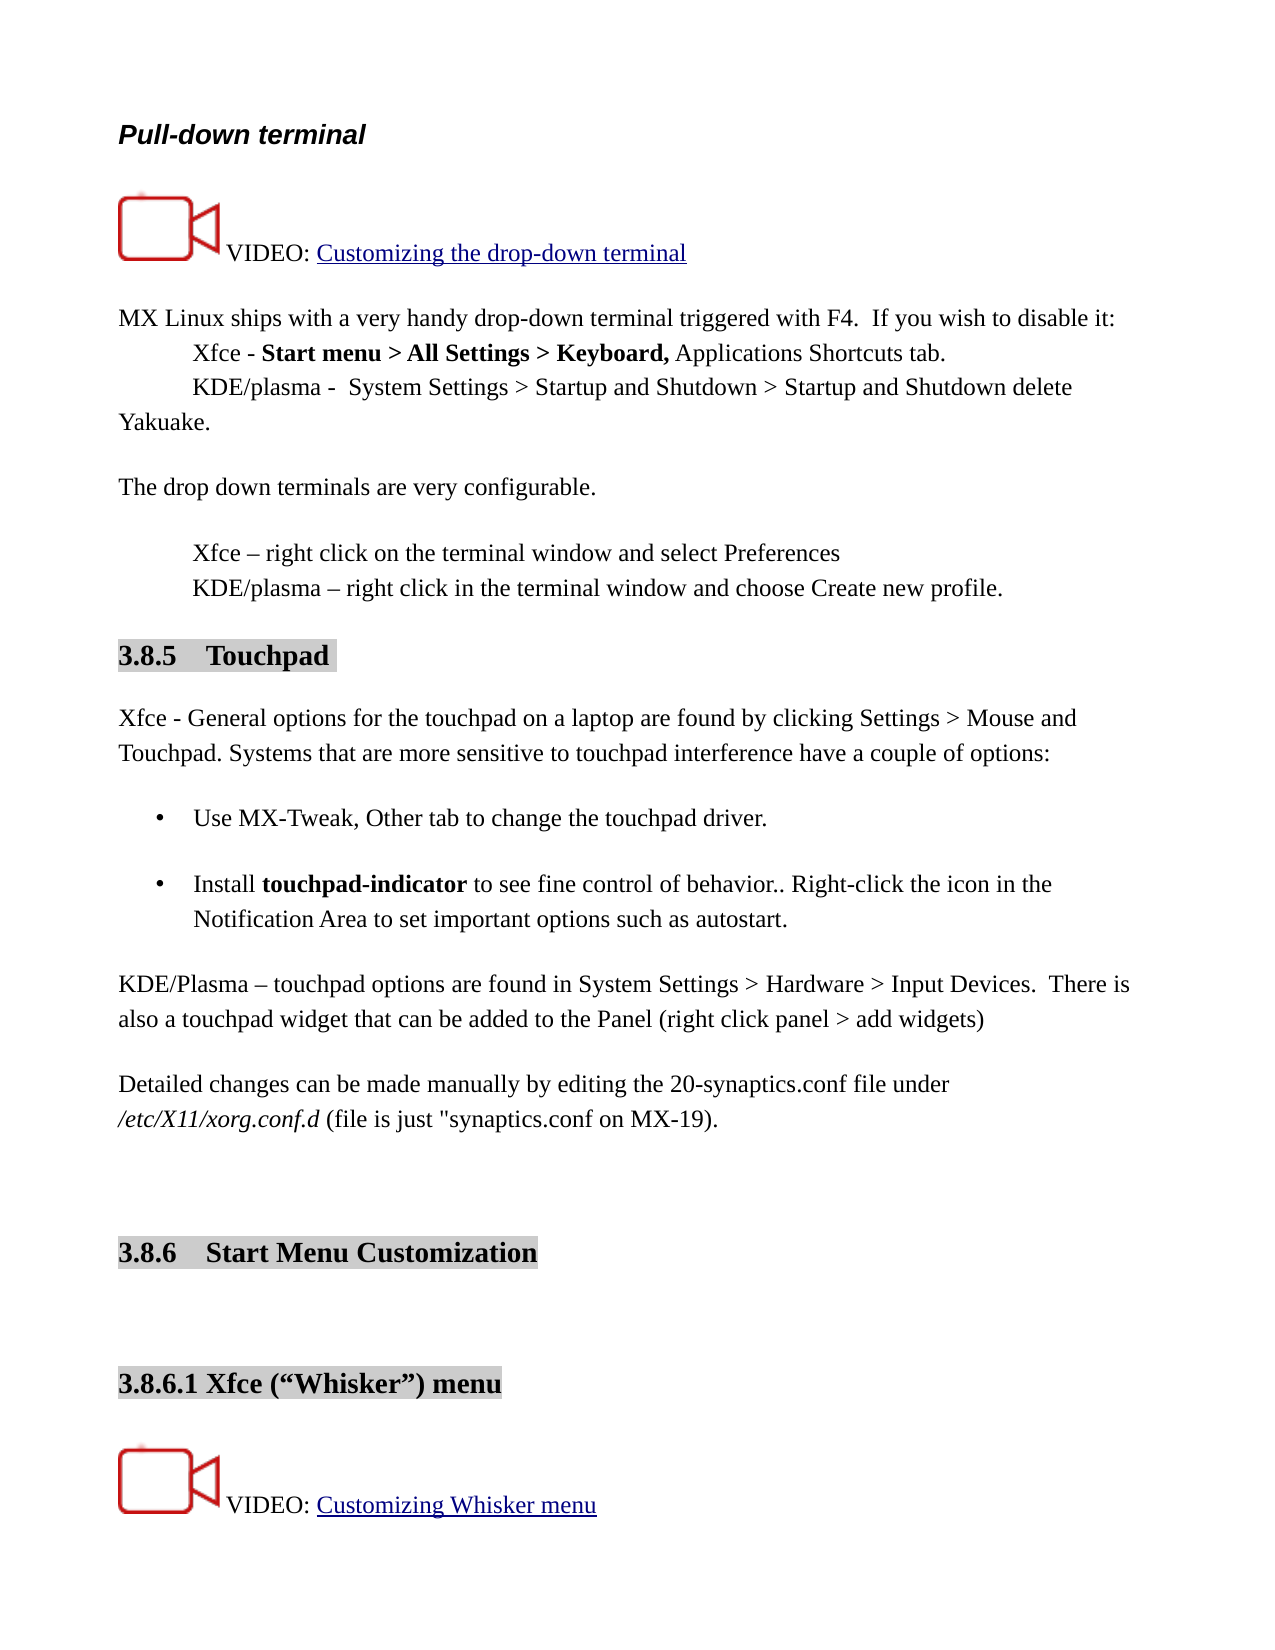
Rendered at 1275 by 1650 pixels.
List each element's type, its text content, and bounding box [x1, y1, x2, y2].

text VIDEO: Customizing the drop-down terminal [118, 178, 1157, 266]
list Install touchpad-indicator to see fine control of behavior.. Right-click the icon in the Notification Area to set important options such as autostart. [156, 869, 1157, 932]
text Detailed changes can be made manually by editing the 20-synaptics.conf file under /etc/X11/xorg.conf.d (file is just "synaptics.conf on MX-19). [118, 1069, 1157, 1133]
text The drop down terminals are very configurable. [118, 472, 1157, 501]
subtitle 3.8.5 Touchpad [118, 638, 1138, 672]
subtitle 3.8.6 Start Menu Customization [538, 1236, 1138, 1269]
text Xfce – right click on the terminal window and select Preferences KDE/plasma – right click in the terminal window and choose Create new profile. [118, 538, 1157, 601]
text VIDEO: Customizing Whisker menu [118, 1431, 1157, 1519]
picture [118, 178, 220, 261]
subtitle 3.8.6.1 Xfce (“Whisker”) menu [502, 1366, 1138, 1399]
subtitle Pull-down terminal [118, 118, 1157, 150]
picture [118, 1430, 220, 1514]
text MX Linux ships with a very handy drop-down terminal triggered with F4. If you wish to disable it: Xfce - Start menu > All Settings > Keyboard, Applications Shortcuts tab. KDE/plasma - System Settings > Startup and Shutdown > Startup and Shutdown delete Yakuake. [118, 303, 1157, 436]
text Xfce - General options for the touchpad on a laptop are found by clicking Settings > Mouse and Touchpad. Systems that are more sensitive to touchpad interference have a couple of options: [118, 703, 1157, 766]
list Use MX-Tweak, Other tab to change the touchpad driver. [156, 803, 1157, 832]
text KDE/Plasma – touchpad options are found in System Settings > Hardware > Input Devices. There is also a touchpad widget that can be added to the Panel (right click panel > add widgets) [118, 969, 1157, 1033]
